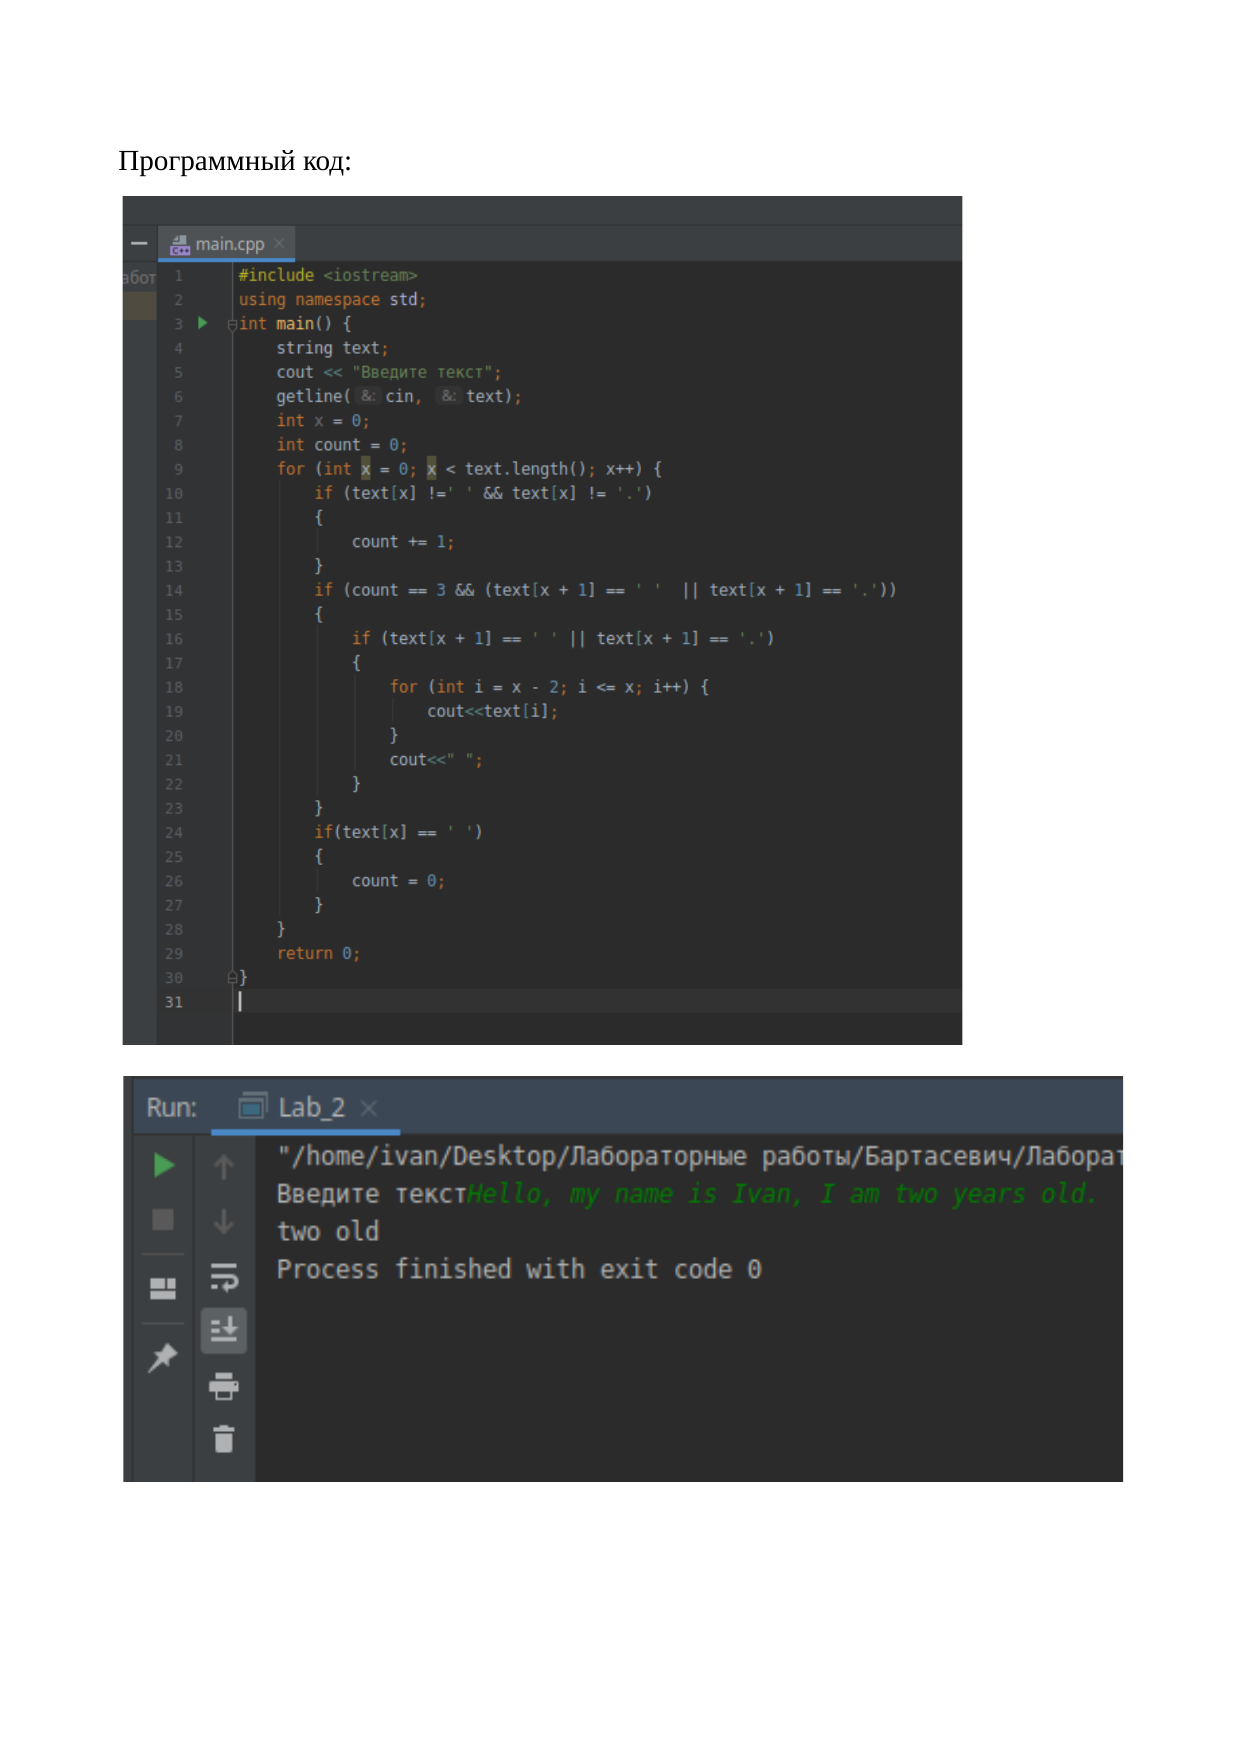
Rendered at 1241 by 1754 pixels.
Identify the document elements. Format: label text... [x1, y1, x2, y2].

picture [478, 1311, 711, 1482]
text Программный код: [118, 143, 1122, 177]
picture [626, 196, 835, 1045]
